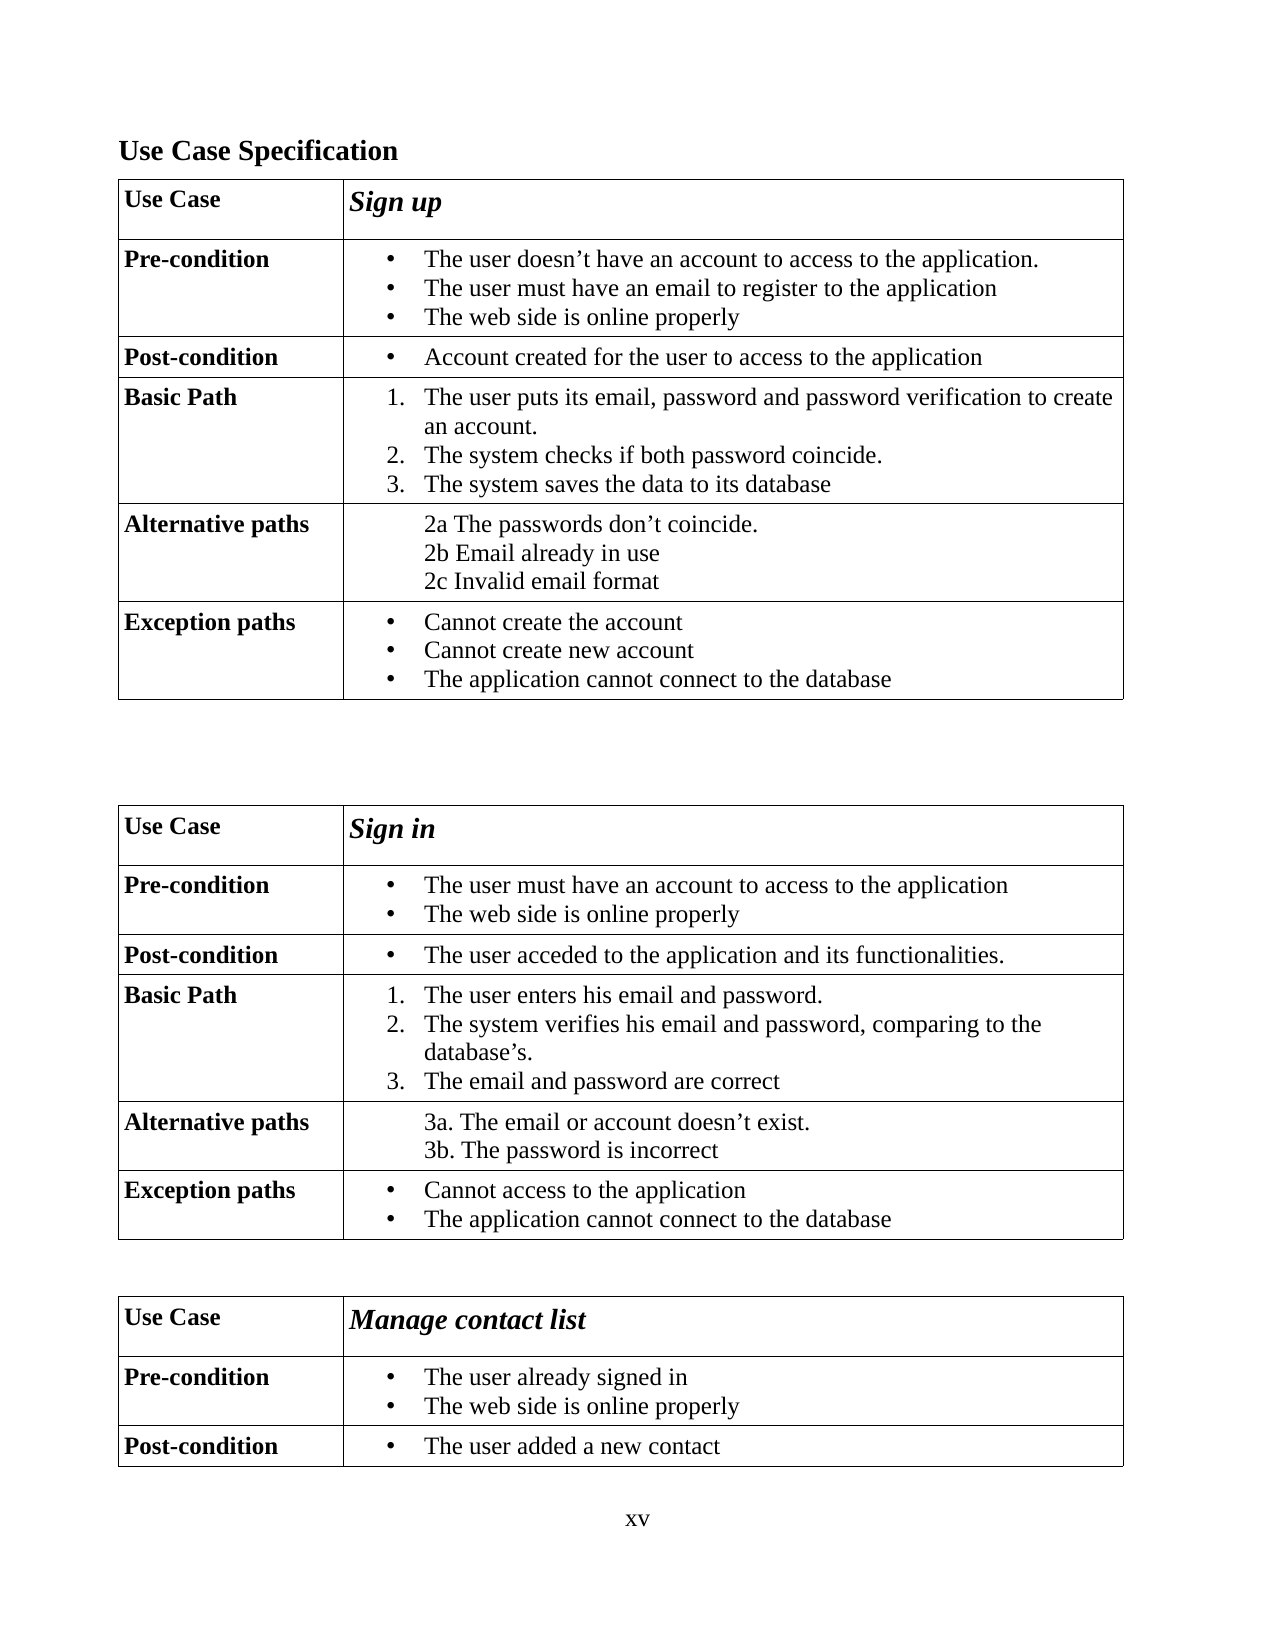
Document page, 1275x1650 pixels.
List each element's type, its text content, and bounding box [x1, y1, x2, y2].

table_header Use Case [119, 806, 343, 865]
table_cell The user added a new contact The user modified a contact The user deleted the contacts The database changed / updated the data The user sees the information [344, 1426, 1123, 1466]
table_cell Alternative paths [119, 1102, 343, 1170]
subtitle Use Case Specification [118, 133, 1157, 166]
table_cell Post-condition [119, 337, 343, 377]
table_header Sign up [344, 180, 1123, 238]
table_cell 2a The passwords don’t coincide. 2b Email already in use 2c Invalid email format [344, 504, 1123, 601]
table_cell Alternative paths [119, 504, 343, 601]
table_cell Pre-condition [119, 1357, 343, 1425]
table_cell 3a. The email or account doesn’t exist. 3b. The password is incorrect [344, 1102, 1123, 1170]
table_cell Basic Path [119, 378, 343, 503]
table_cell The user puts its email, password and password verification to create an account. The system checks if both password coincide. The system saves the data to its database [344, 378, 1123, 503]
table_cell Post-condition [119, 935, 343, 974]
table_cell The user already signed in The web side is online properly [344, 1357, 1123, 1425]
table_cell Cannot create the account Cannot create new account The application cannot connect to the database [344, 602, 1123, 699]
table_cell Cannot access to the application The application cannot connect to the database [344, 1171, 1123, 1239]
table_cell Pre-condition [119, 866, 343, 934]
table_header Manage contact list [344, 1297, 1123, 1356]
table_cell Account created for the user to access to the application [344, 337, 1123, 377]
table_cell Exception paths [119, 1171, 343, 1239]
table_cell The user acceded to the application and its functionalities. [344, 935, 1123, 974]
table_cell Post-condition [119, 1426, 343, 1466]
table_header Use Case [119, 1297, 343, 1356]
table_cell Exception paths [119, 602, 343, 699]
table_header Use Case [119, 180, 343, 238]
table_cell The user doesn’t have an account to access to the application. The user must have an email to register to the application The web side is online properly [344, 240, 1123, 336]
table_cell The user enters his email and password. The system verifies his email and password, comparing to the database’s. The email and password are correct [344, 975, 1123, 1101]
table_cell The user must have an account to access to the application The web side is online properly [344, 866, 1123, 934]
table_cell Basic Path [119, 975, 343, 1101]
table_cell Pre-condition [119, 240, 343, 336]
table_header Sign in [344, 806, 1123, 865]
